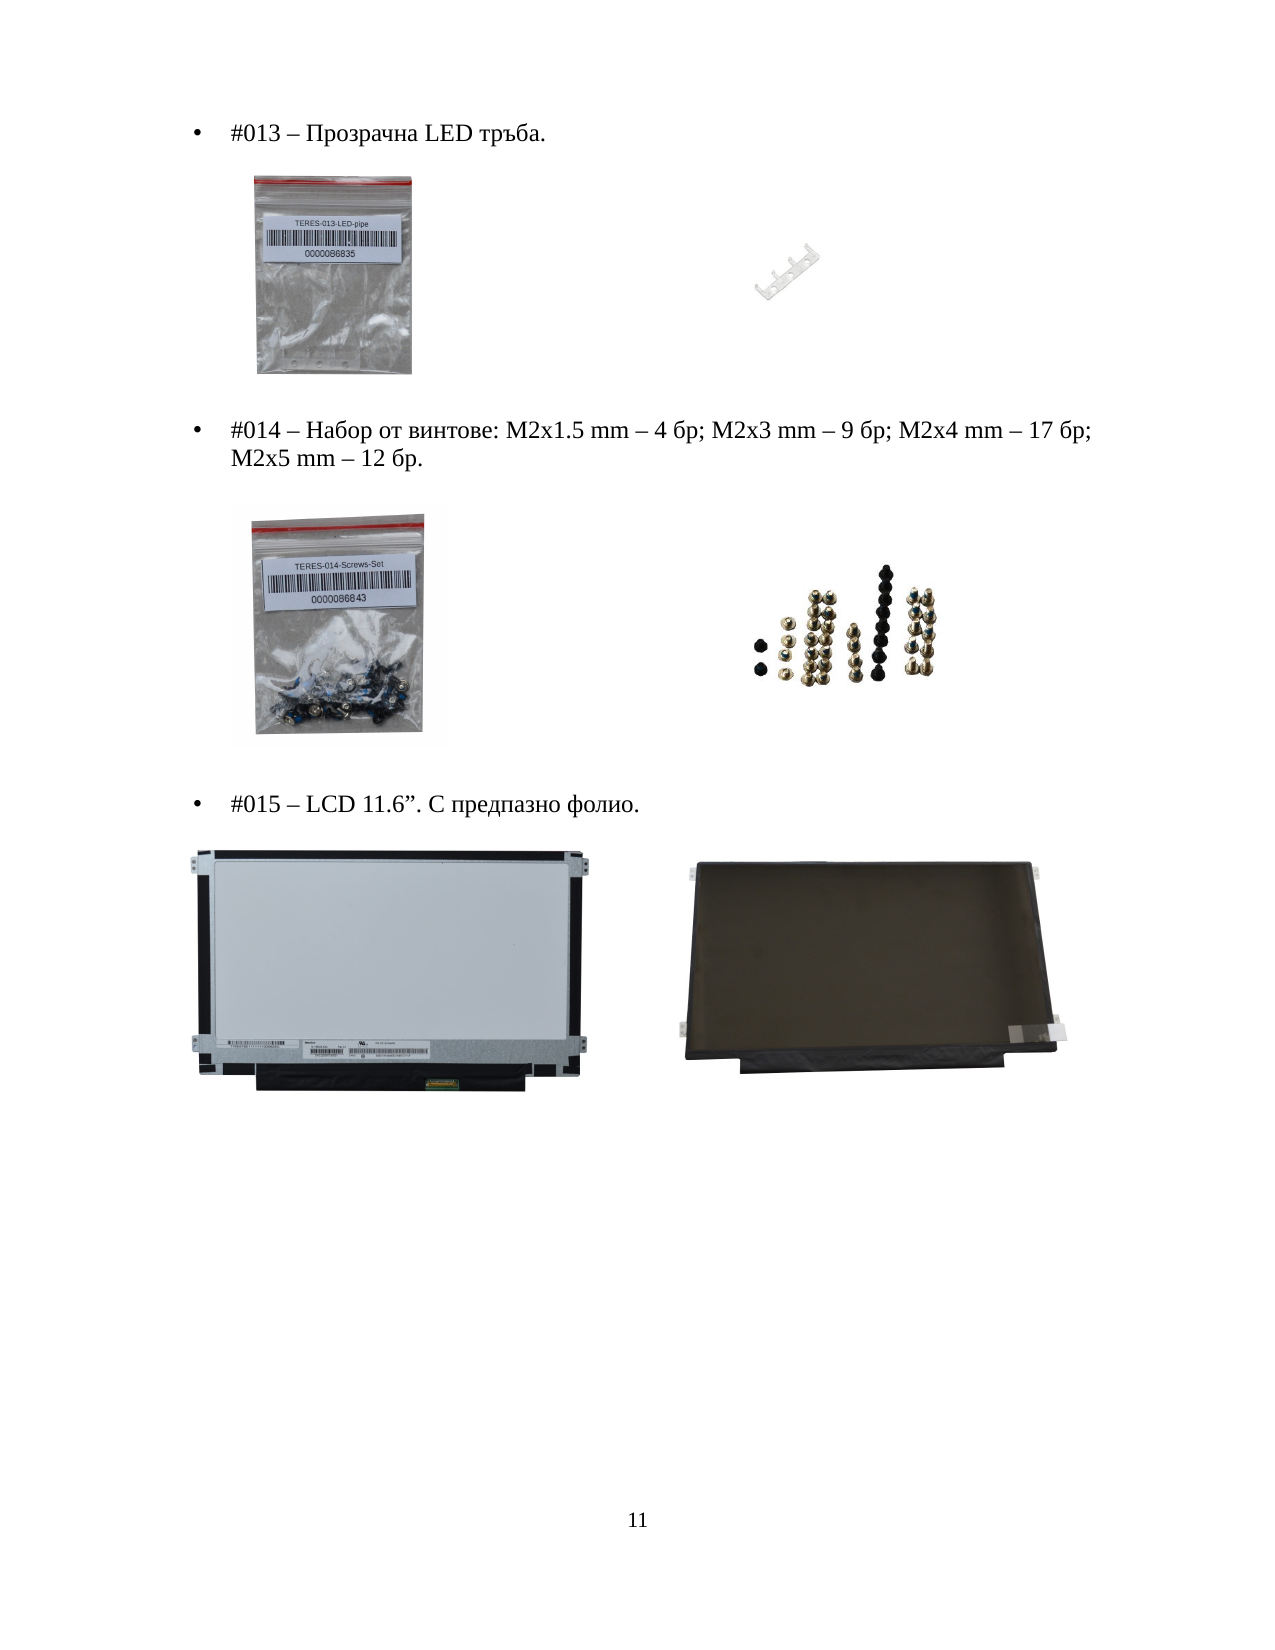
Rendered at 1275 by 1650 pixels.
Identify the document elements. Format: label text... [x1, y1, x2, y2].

list #013 – Прозрачна LED тръба. [193, 118, 1157, 147]
list #014 – Набор от винтове: M2x1.5 mm – 4 бр; M2x3 mm – 9 бр; M2x4 mm – 17 бр; M2x5 mm – 12 бр. [193, 415, 1157, 472]
picture [190, 846, 591, 1094]
picture [227, 500, 449, 749]
picture [656, 205, 918, 338]
picture [673, 852, 1074, 1084]
picture [659, 514, 1031, 736]
list #015 – LCD 11.6”. С предпазно фолио. [193, 789, 1157, 817]
picture [232, 174, 433, 375]
